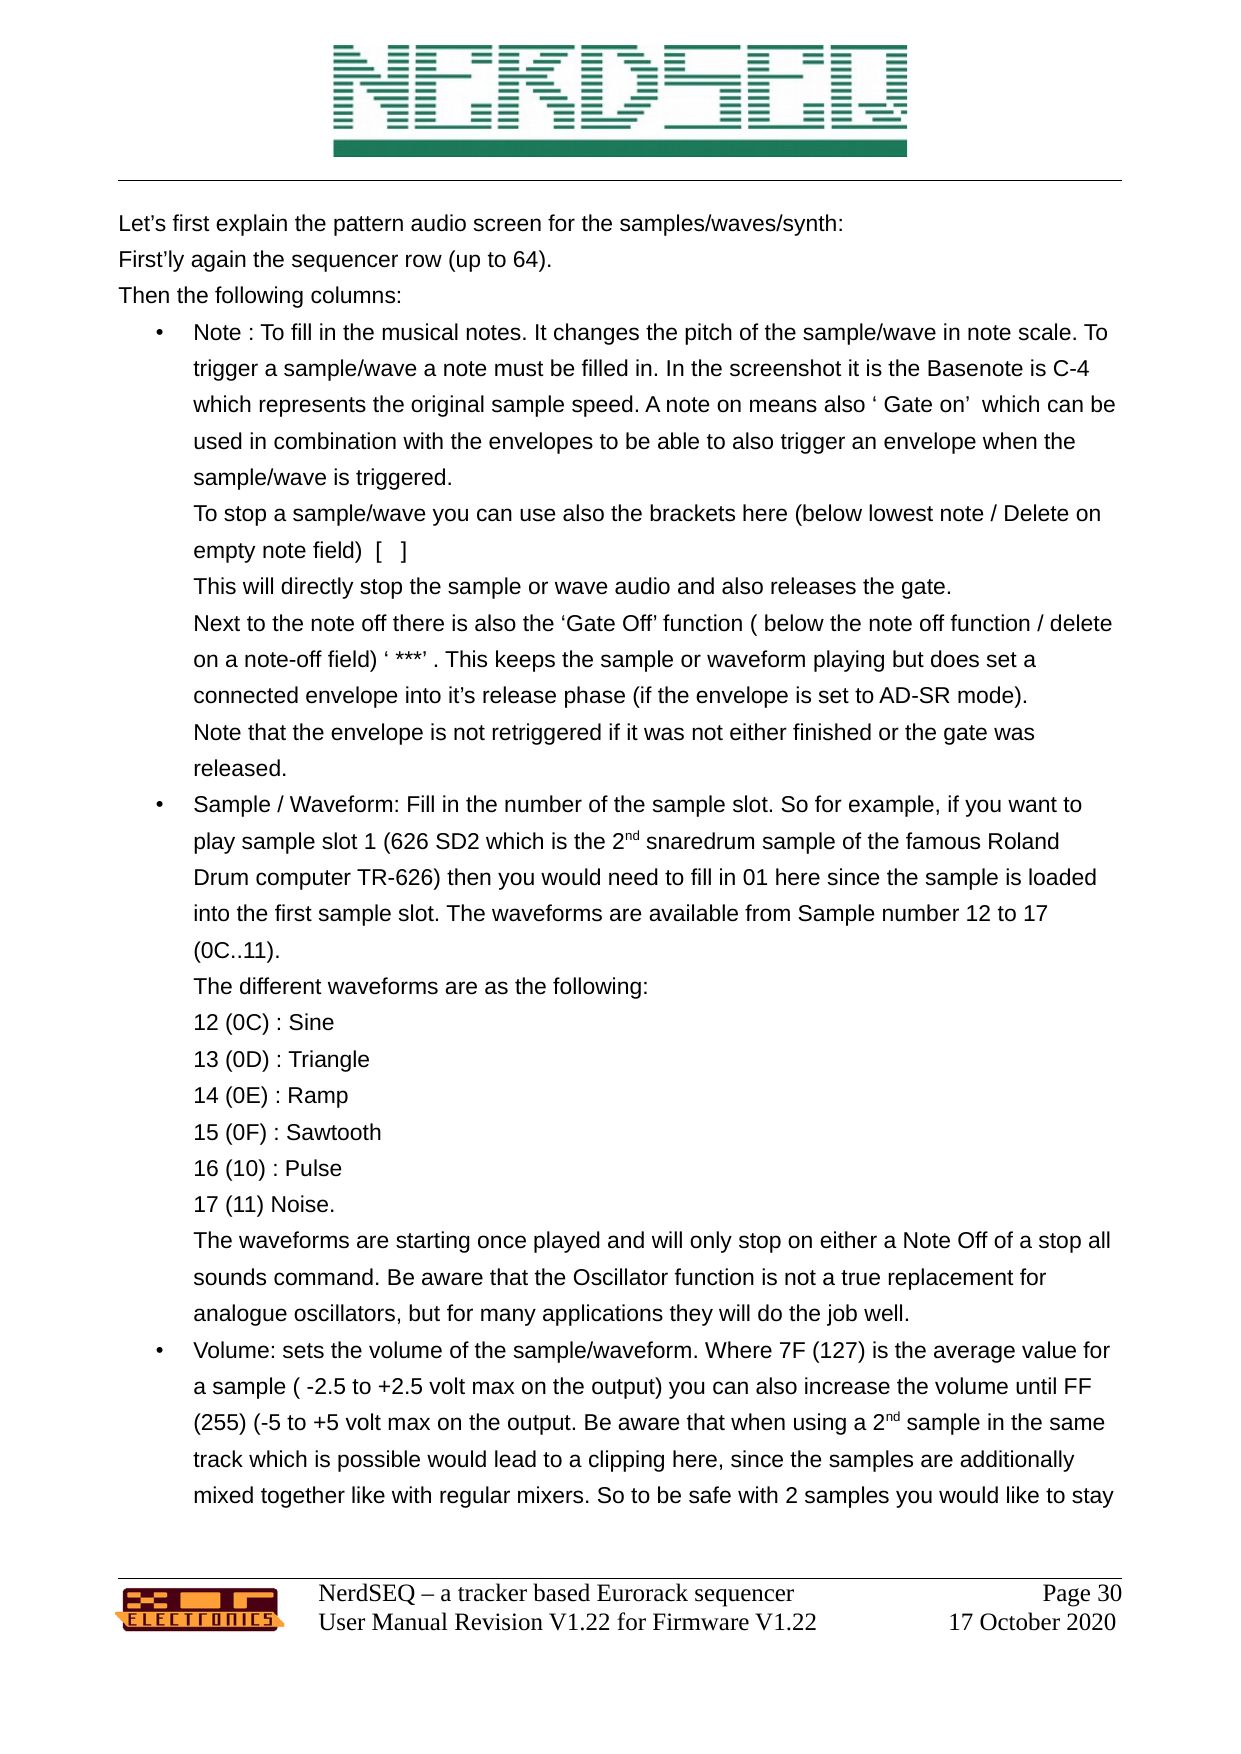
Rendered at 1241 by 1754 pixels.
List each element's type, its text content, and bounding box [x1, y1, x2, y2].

text Let’s first explain the pattern audio screen for the samples/waves/synth: [118, 209, 1122, 236]
list Note : To fill in the musical notes. It changes the pitch of the sample/wave in note scale. To trigger a sample/wave a note must be filled in. In the screenshot it is the Basenote is C-4 which represents the original sample speed. A note on means also ‘ Gate on’ which can be used in combination with the envelopes to be able to also trigger an envelope when the sample/wave is triggered. To stop a sample/wave you can use also the brackets here (below lowest note / Delete on empty note field) [ ] [156, 319, 1122, 563]
list Sample / Waveform: Fill in the number of the sample slot. So for example, if you want to play sample slot 1 (626 SD2 which is the 2nd snaredrum sample of the famous Roland Drum computer TR-626) then you would need to fill in 01 here since the sample is loaded into the first sample slot. The waveforms are available from Sample number 12 to 17 (0C..11). [156, 791, 1122, 963]
list 12 (0C) : Sine [156, 1009, 1122, 1036]
list 13 (0D) : Triangle [156, 1046, 1122, 1072]
picture [333, 45, 908, 157]
list The waveforms are starting once played and will only stop on either a Note Off of a stop all sounds command. Be aware that the Oscillator function is not a true replacement for analogue oscillators, but for many applications they will do the job well. [156, 1227, 1122, 1327]
list The different waveforms are as the following: [156, 973, 1122, 999]
text Next to the note off there is also the ‘Gate Off’ function ( below the note off function / delete on a note-off field) ‘ ***’ . This keeps the sample or waveform playing but does set a connected envelope into it’s release phase (if the envelope is set to AD-SR mode). [118, 609, 1122, 708]
list This will directly stop the sample or wave audio and also releases the gate. [156, 573, 1122, 599]
list 14 (0E) : Ramp [156, 1082, 1122, 1108]
text First’ly again the sequencer row (up to 64). [118, 246, 1122, 272]
text Note that the envelope is not retriggered if it was not either finished or the gate was released. [118, 718, 1122, 781]
list Volume: sets the volume of the sample/waveform. Where 7F (127) is the average value for a sample ( -2.5 to +2.5 volt max on the output) you can also increase the volume until FF (255) (-5 to +5 volt max on the output. Be aware that when using a 2nd sample in the same track which is possible would lead to a clipping here, since the samples are additionally mixed together like with regular mixers. So to be safe with 2 samples you would like to stay [156, 1337, 1122, 1508]
list 15 (0F) : Sawtooth [156, 1118, 1122, 1145]
list 17 (11) Noise. [156, 1191, 1122, 1217]
text Then the following columns: [118, 282, 1122, 309]
picture [115, 1584, 285, 1634]
list 16 (10) : Pulse [156, 1155, 1122, 1181]
